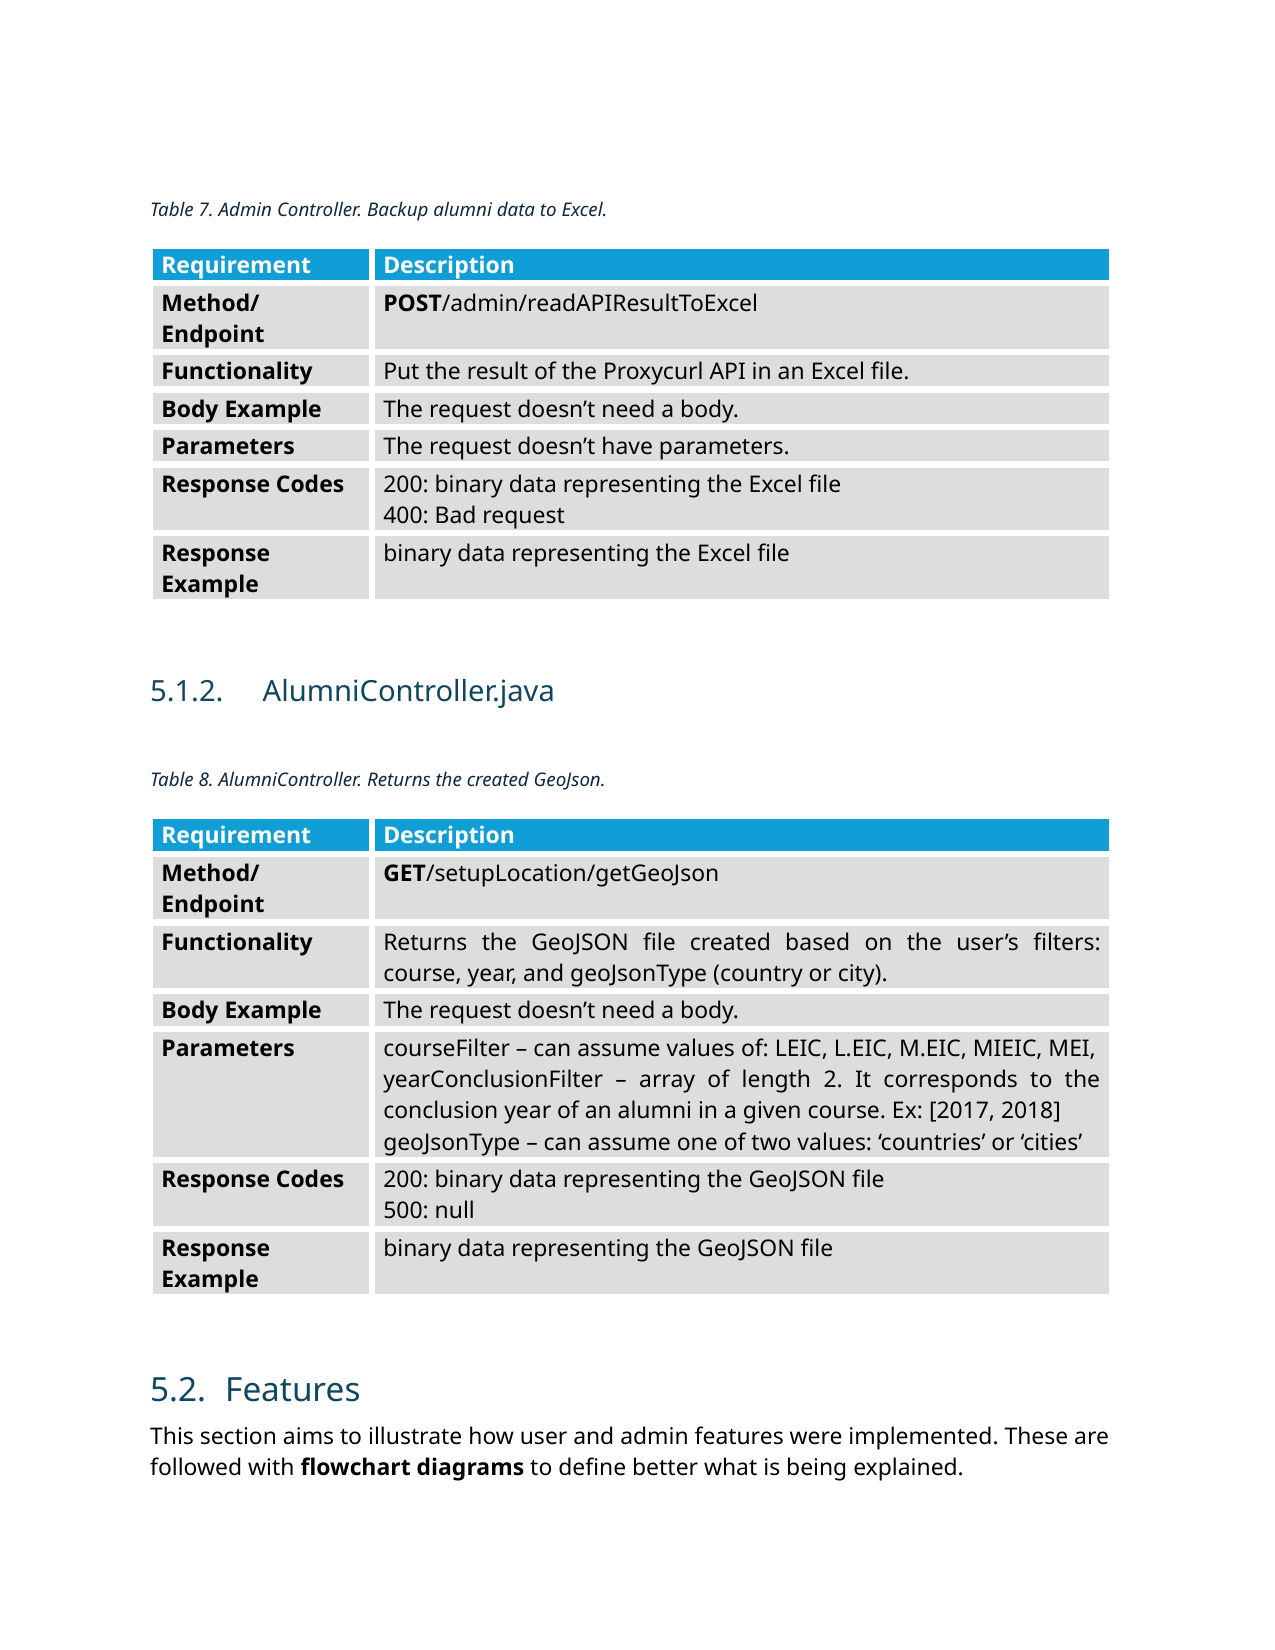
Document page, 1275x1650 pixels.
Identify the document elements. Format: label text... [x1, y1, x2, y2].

table_cell Put the result of the Proxycurl API in an Excel file. [375, 355, 1109, 386]
table_cell Parameters [153, 430, 369, 461]
table_cell The request doesn’t have parameters. [375, 430, 1109, 461]
subtitle AlumniController.java [150, 670, 1125, 710]
table_cell GET/setupLocation/getGeoJson [375, 857, 1109, 919]
table_cell POST/admin/readAPIResultToExcel [375, 286, 1109, 349]
table_cell The request doesn’t need a body. [375, 393, 1109, 424]
text This section aims to illustrate how user and admin features were implemented. These are followed with flowchart diagrams to define better what is being explained. [150, 1419, 1125, 1482]
table_header Requirement [153, 819, 369, 851]
table_cell Method/Endpoint [153, 857, 369, 919]
table_cell Returns the GeoJSON file created based on the user’s filters: course, year, and geoJsonType (country or city). [375, 926, 1109, 988]
table_cell Parameters [153, 1032, 369, 1157]
table_cell Body Example [153, 994, 369, 1026]
table_cell The request doesn’t need a body. [375, 994, 1109, 1026]
table_header Description [375, 819, 1109, 851]
table_cell Response Codes [153, 468, 369, 530]
table_cell Method/Endpoint [153, 286, 369, 349]
table_cell binary data representing the GeoJSON file [375, 1232, 1109, 1294]
table_header Description [375, 249, 1109, 280]
table_header Requirement [153, 249, 369, 280]
table_cell binary data representing the Excel file [375, 536, 1109, 599]
table_cell Functionality [153, 926, 369, 988]
table_cell Body Example [153, 393, 369, 424]
table_cell courseFilter – can assume values of: LEIC, L.EIC, M.EIC, MIEIC, MEI, yearConclusionFilter – array of length 2. It corresponds to the conclusion year of an alumni in a given course. Ex: [2017, 2018] geoJsonType – can assume one of two values: ‘countries’ or ‘cities’ [375, 1032, 1109, 1157]
table_cell Response Example [153, 536, 369, 599]
text Table 7. Admin Controller. Backup alumni data to Excel. [150, 196, 1125, 222]
table_cell Response Example [153, 1232, 369, 1294]
table_cell 200: binary data representing the Excel file 400: Bad request [375, 468, 1109, 530]
subtitle Features [150, 1365, 1125, 1411]
text Table 8. AlumniController. Returns the created GeoJson. [150, 767, 1125, 792]
table_cell Response Codes [153, 1163, 369, 1226]
table_cell 200: binary data representing the GeoJSON file 500: null [375, 1163, 1109, 1226]
table_cell Functionality [153, 355, 369, 386]
